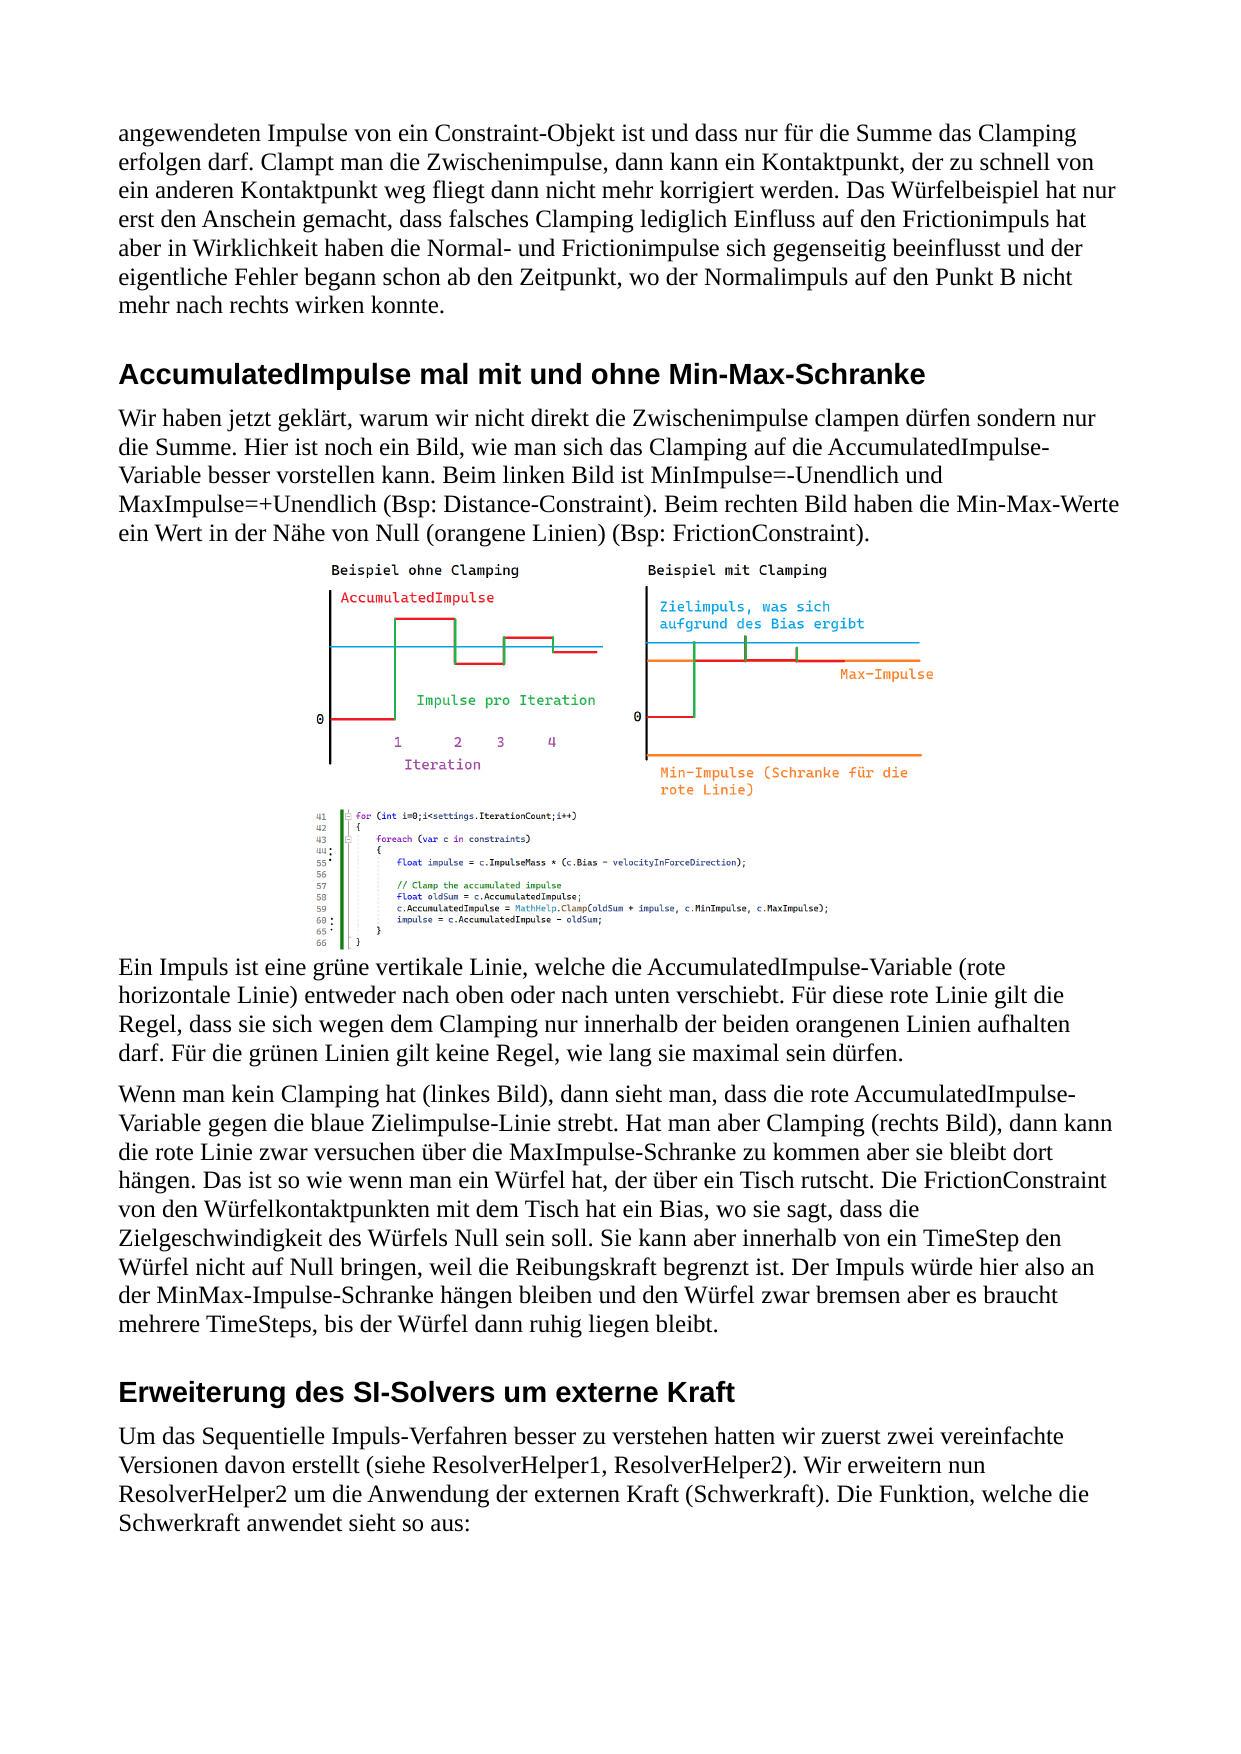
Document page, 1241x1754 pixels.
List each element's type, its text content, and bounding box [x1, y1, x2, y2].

subtitle AccumulatedImpulse mal mit und ohne Min-Max-Schranke [118, 357, 1122, 390]
text Wir haben jetzt geklärt, warum wir nicht direkt die Zwischenimpulse clampen dürfen sondern nur die Summe. Hier ist noch ein Bild, wie man sich das Clamping auf die AccumulatedImpulse-Variable besser vorstellen kann. Beim linken Bild ist MinImpulse=-Unendlich und MaxImpulse=+Unendlich (Bsp: Distance-Constraint). Beim rechten Bild haben die Min-Max-Werte ein Wert in der Nähe von Null (orangene Linien) (Bsp: FrictionConstraint). [118, 403, 1122, 547]
text Ein Impuls ist eine grüne vertikale Linie, welche die AccumulatedImpulse-Variable (rote horizontale Linie) entweder nach oben oder nach unten verschiebt. Für diese rote Linie gilt die Regel, dass sie sich wegen dem Clamping nur innerhalb der beiden orangenen Linien aufhalten darf. Für die grünen Linien gilt keine Regel, wie lang sie maximal sein dürfen. [118, 559, 1122, 1067]
text angewendeten Impulse von ein Constraint-Objekt ist und dass nur für die Summe das Clamping erfolgen darf. Clampt man die Zwischenimpulse, dann kann ein Kontaktpunkt, der zu schnell von ein anderen Kontaktpunkt weg fliegt dann nicht mehr korrigiert werden. Das Würfelbeispiel hat nur erst den Anschein gemacht, dass falsches Clamping lediglich Einfluss auf den Frictionimpuls hat aber in Wirklichkeit haben die Normal- und Frictionimpulse sich gegenseitig beeinflusst und der eigentliche Fehler begann schon ab den Zeitpunkt, wo der Normalimpuls auf den Punkt B nicht mehr nach rechts wirken konnte. [118, 118, 1122, 319]
picture [304, 559, 937, 952]
text Um das Sequentielle Impuls-Verfahren besser zu verstehen hatten wir zuerst zwei vereinfachte Versionen davon erstellt (siehe ResolverHelper1, ResolverHelper2). Wir erweitern nun ResolverHelper2 um die Anwendung der externen Kraft (Schwerkraft). Die Funktion, welche die Schwerkraft anwendet sieht so aus: [118, 1421, 1122, 1536]
subtitle Erweiterung des SI-Solvers um externe Kraft [118, 1375, 1122, 1409]
text Wenn man kein Clamping hat (linkes Bild), dann sieht man, dass die rote AccumulatedImpulse-Variable gegen die blaue Zielimpulse-Linie strebt. Hat man aber Clamping (rechts Bild), dann kann die rote Linie zwar versuchen über die MaxImpulse-Schranke zu kommen aber sie bleibt dort hängen. Das ist so wie wenn man ein Würfel hat, der über ein Tisch rutscht. Die FrictionConstraint von den Würfelkontaktpunkten mit dem Tisch hat ein Bias, wo sie sagt, dass die Zielgeschwindigkeit des Würfels Null sein soll. Sie kann aber innerhalb von ein TimeStep den Würfel nicht auf Null bringen, weil die Reibungskraft begrenzt ist. Der Impuls würde hier also an der MinMax-Impulse-Schranke hängen bleiben und den Würfel zwar bremsen aber es braucht mehrere TimeSteps, bis der Würfel dann ruhig liegen bleibt. [118, 1079, 1122, 1338]
